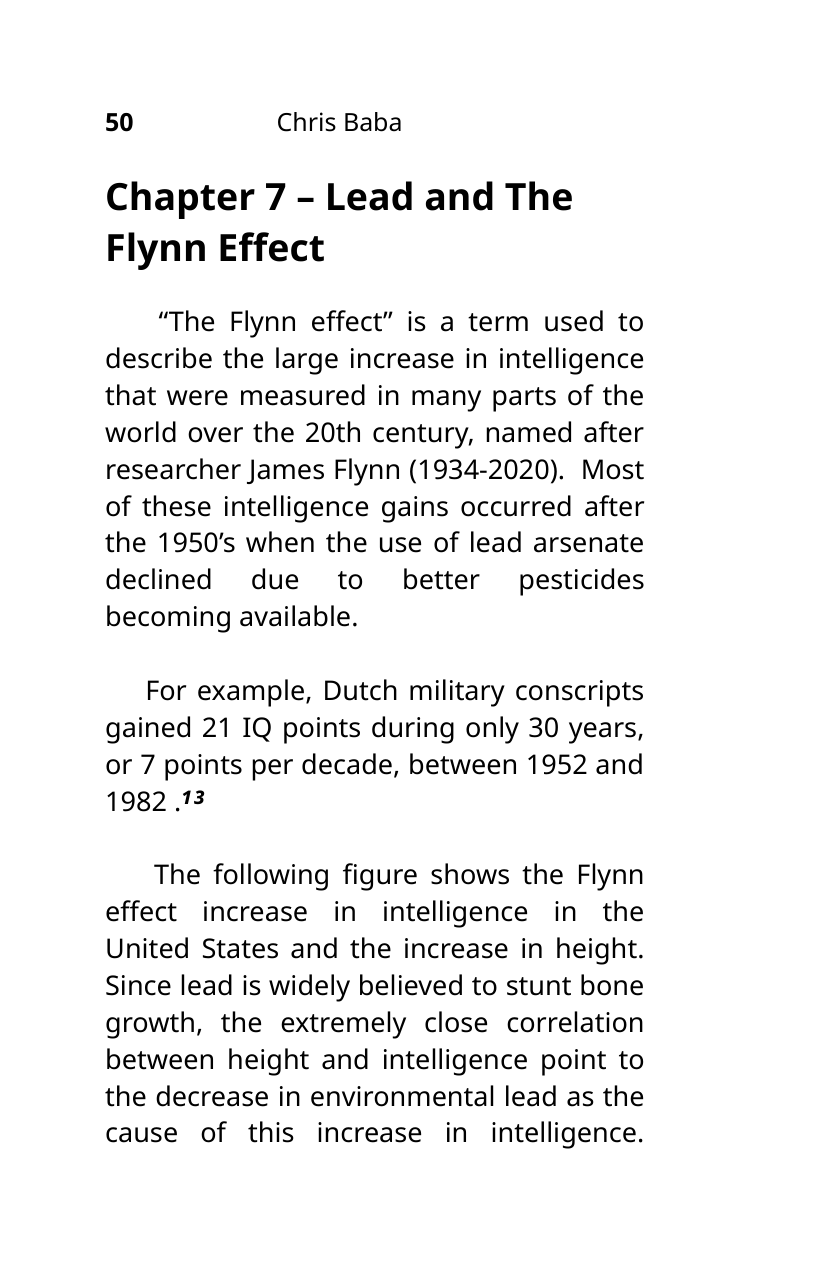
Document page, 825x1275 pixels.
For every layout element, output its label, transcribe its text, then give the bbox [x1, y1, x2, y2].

text “The Flynn effect” is a term used to describe the large increase in intelligence that were measured in many parts of the world over the 20th century, named after researcher James Flynn (1934-2020). Most of these intelligence gains occurred after the 1950’s when the use of lead arsenate declined due to better pesticides becoming available. [105, 303, 645, 634]
text For example, Dutch military conscripts gained 21 IQ points during only 30 years, or 7 points per decade, between 1952 and 1982 . [105, 671, 645, 819]
text The following figure shows the Flynn effect increase in intelligence in the United States and the increase in height. Since lead is widely believed to stunt bone growth, the extremely close correlation between height and intelligence point to the decrease in environmental lead as the cause of this increase in intelligence. [105, 856, 645, 1151]
subtitle Chapter 7 – Lead and The Flynn Effect [105, 171, 645, 273]
